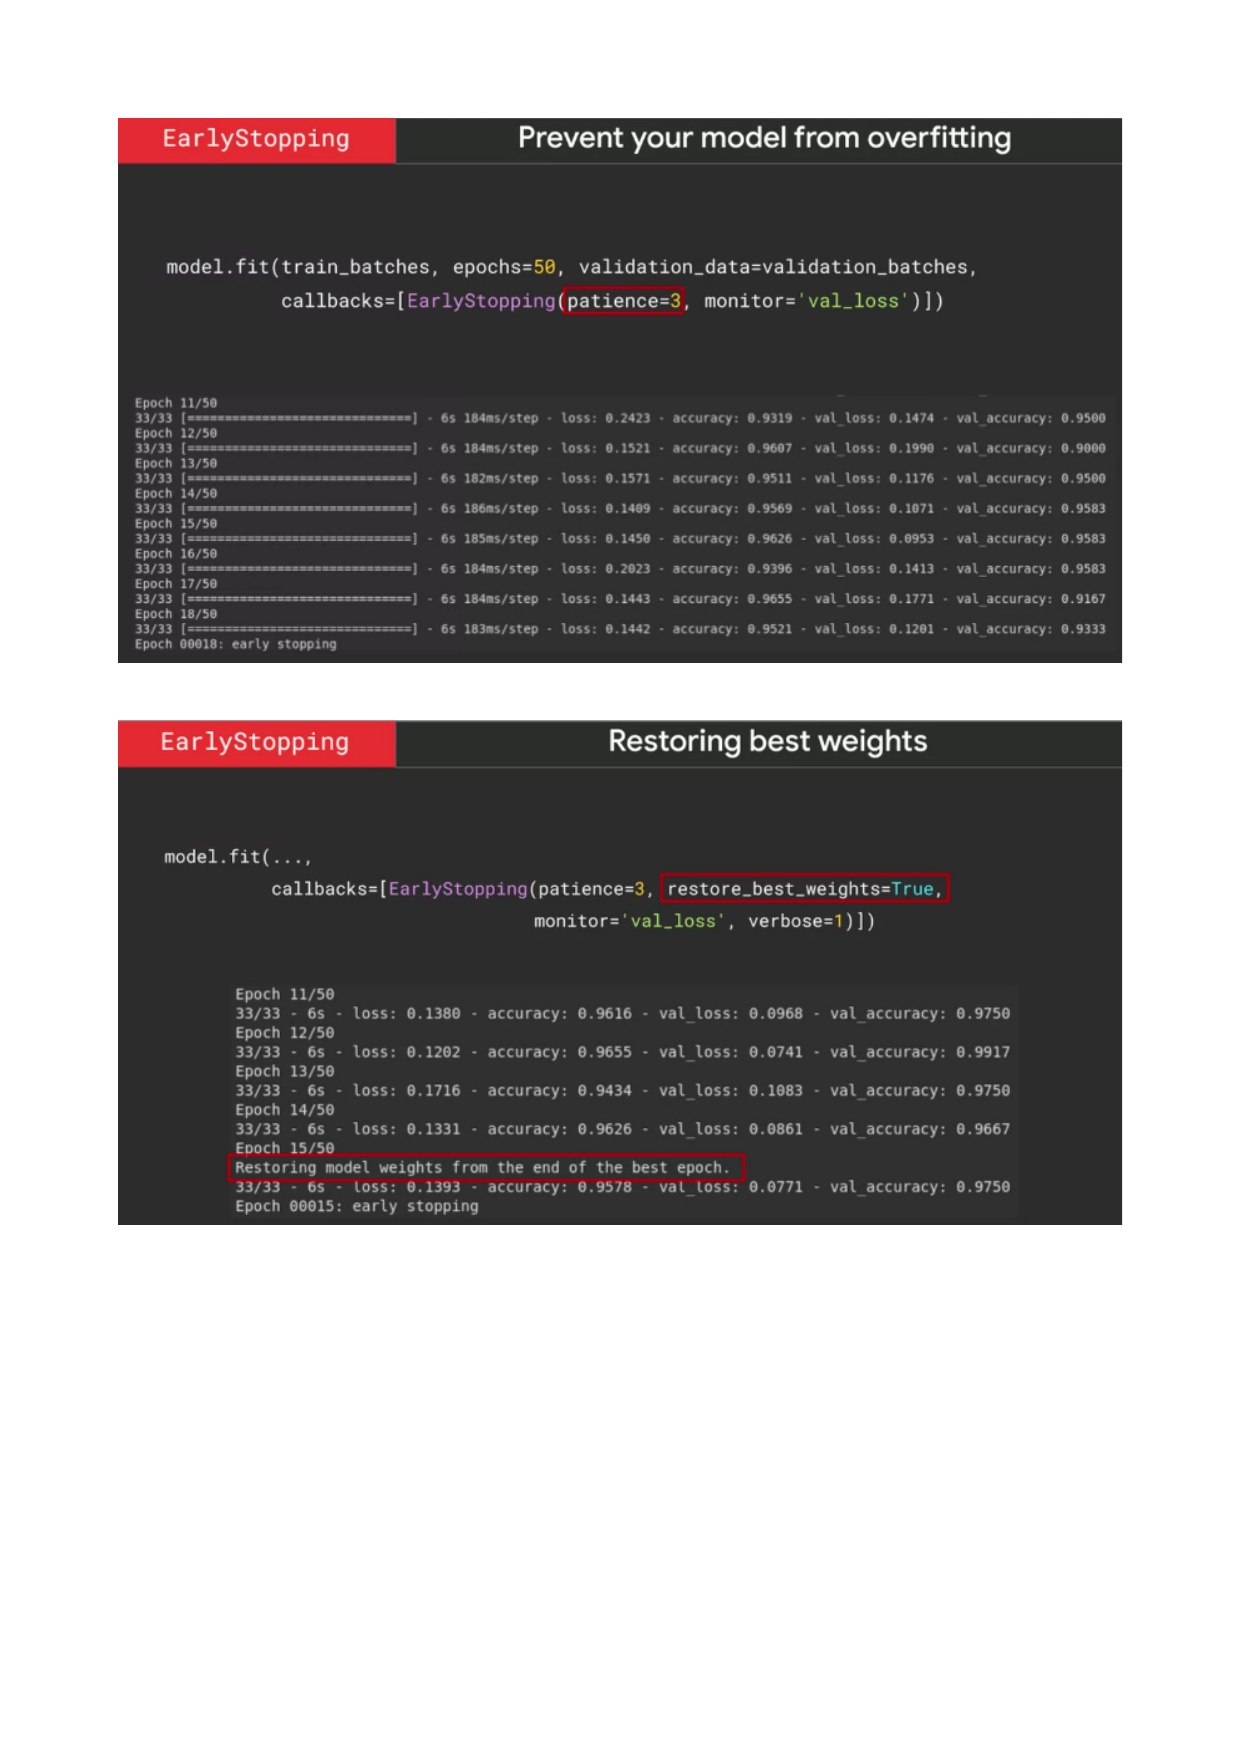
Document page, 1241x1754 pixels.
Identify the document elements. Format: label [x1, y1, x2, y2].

picture [118, 720, 1123, 1225]
picture [118, 118, 1123, 663]
